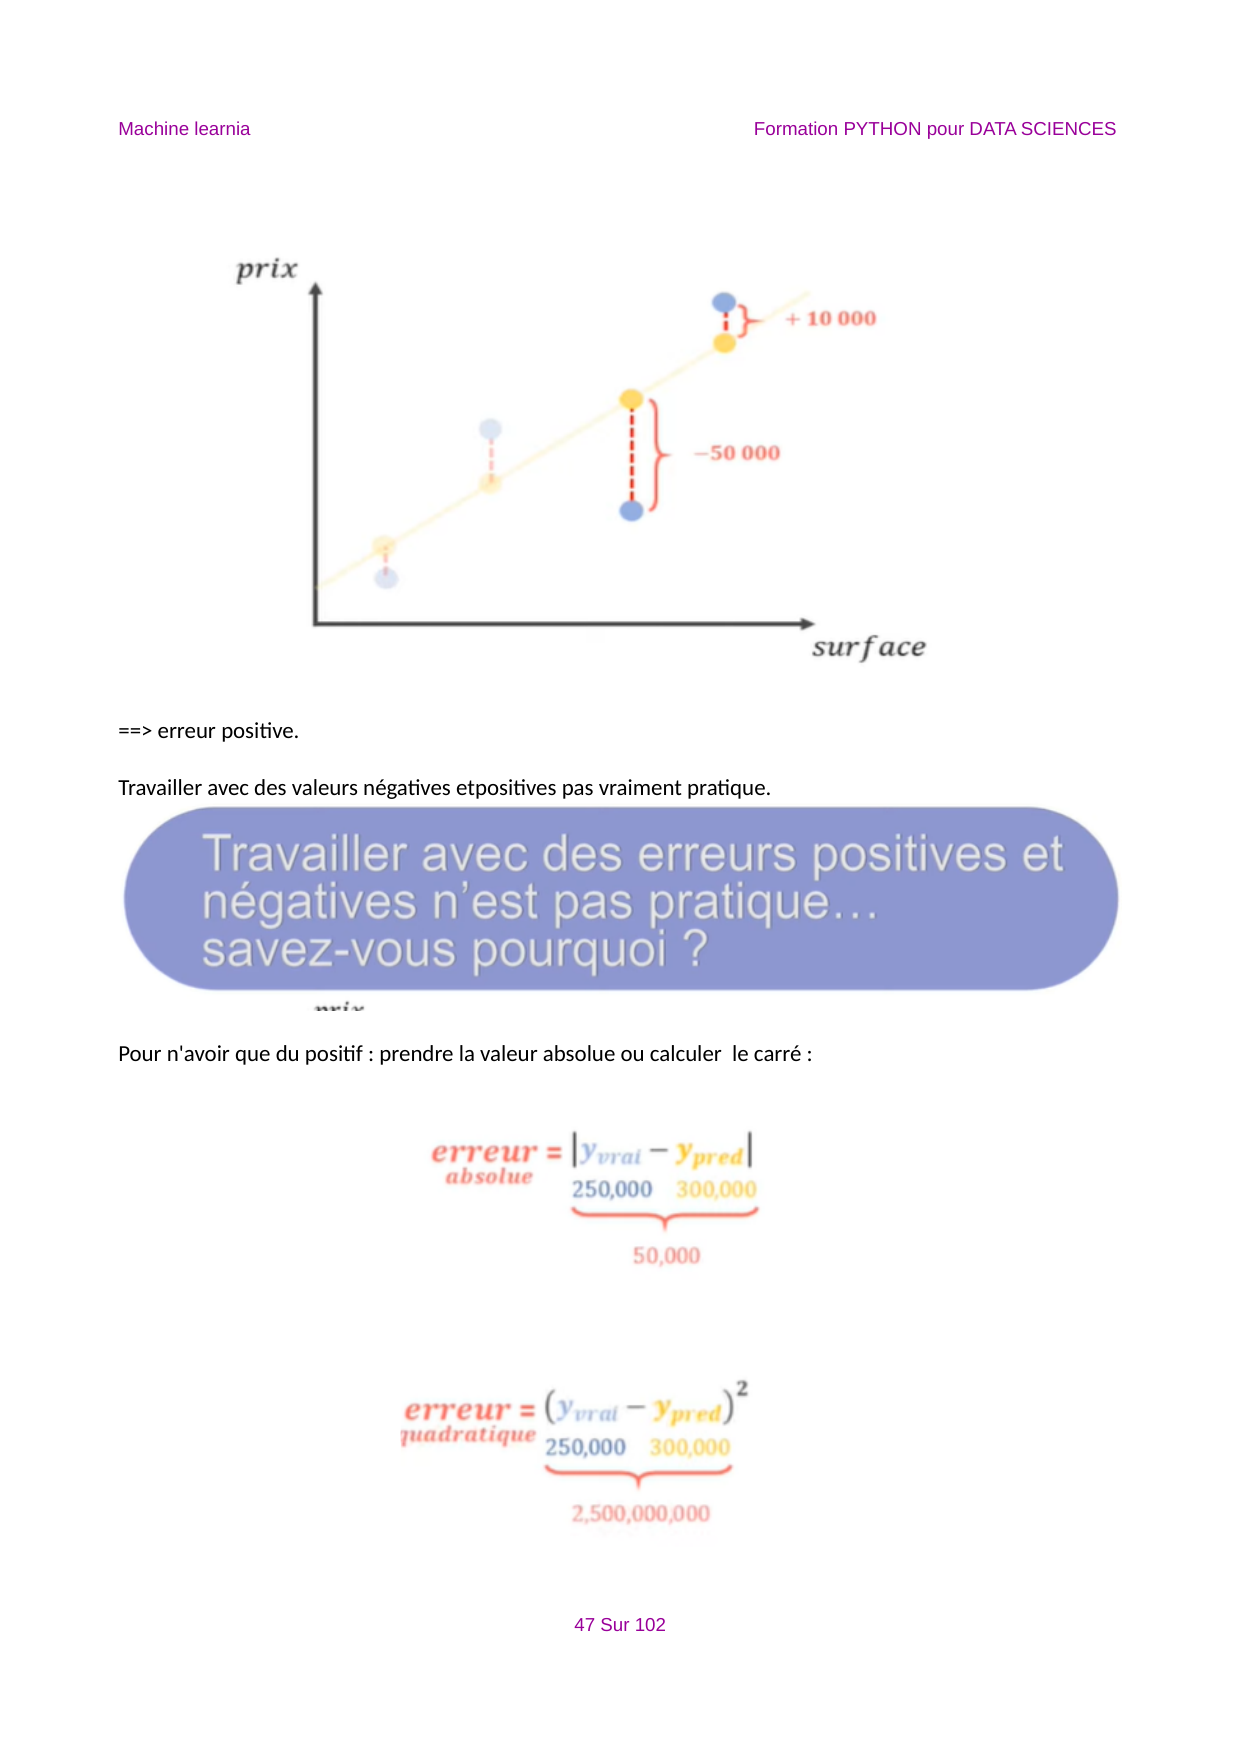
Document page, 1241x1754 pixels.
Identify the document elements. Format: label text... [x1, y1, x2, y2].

picture [416, 1094, 824, 1297]
picture [400, 1352, 840, 1547]
text Travailler avec des valeurs négatives etpositives pas vraiment pratique. [118, 773, 1122, 800]
text Pour n'avoir que du positif : prendre la valeur absolue ou calculer le carré : [118, 1039, 1122, 1067]
picture [207, 169, 1033, 689]
text ==> erreur positive. [118, 717, 1122, 744]
picture [118, 800, 1122, 1011]
